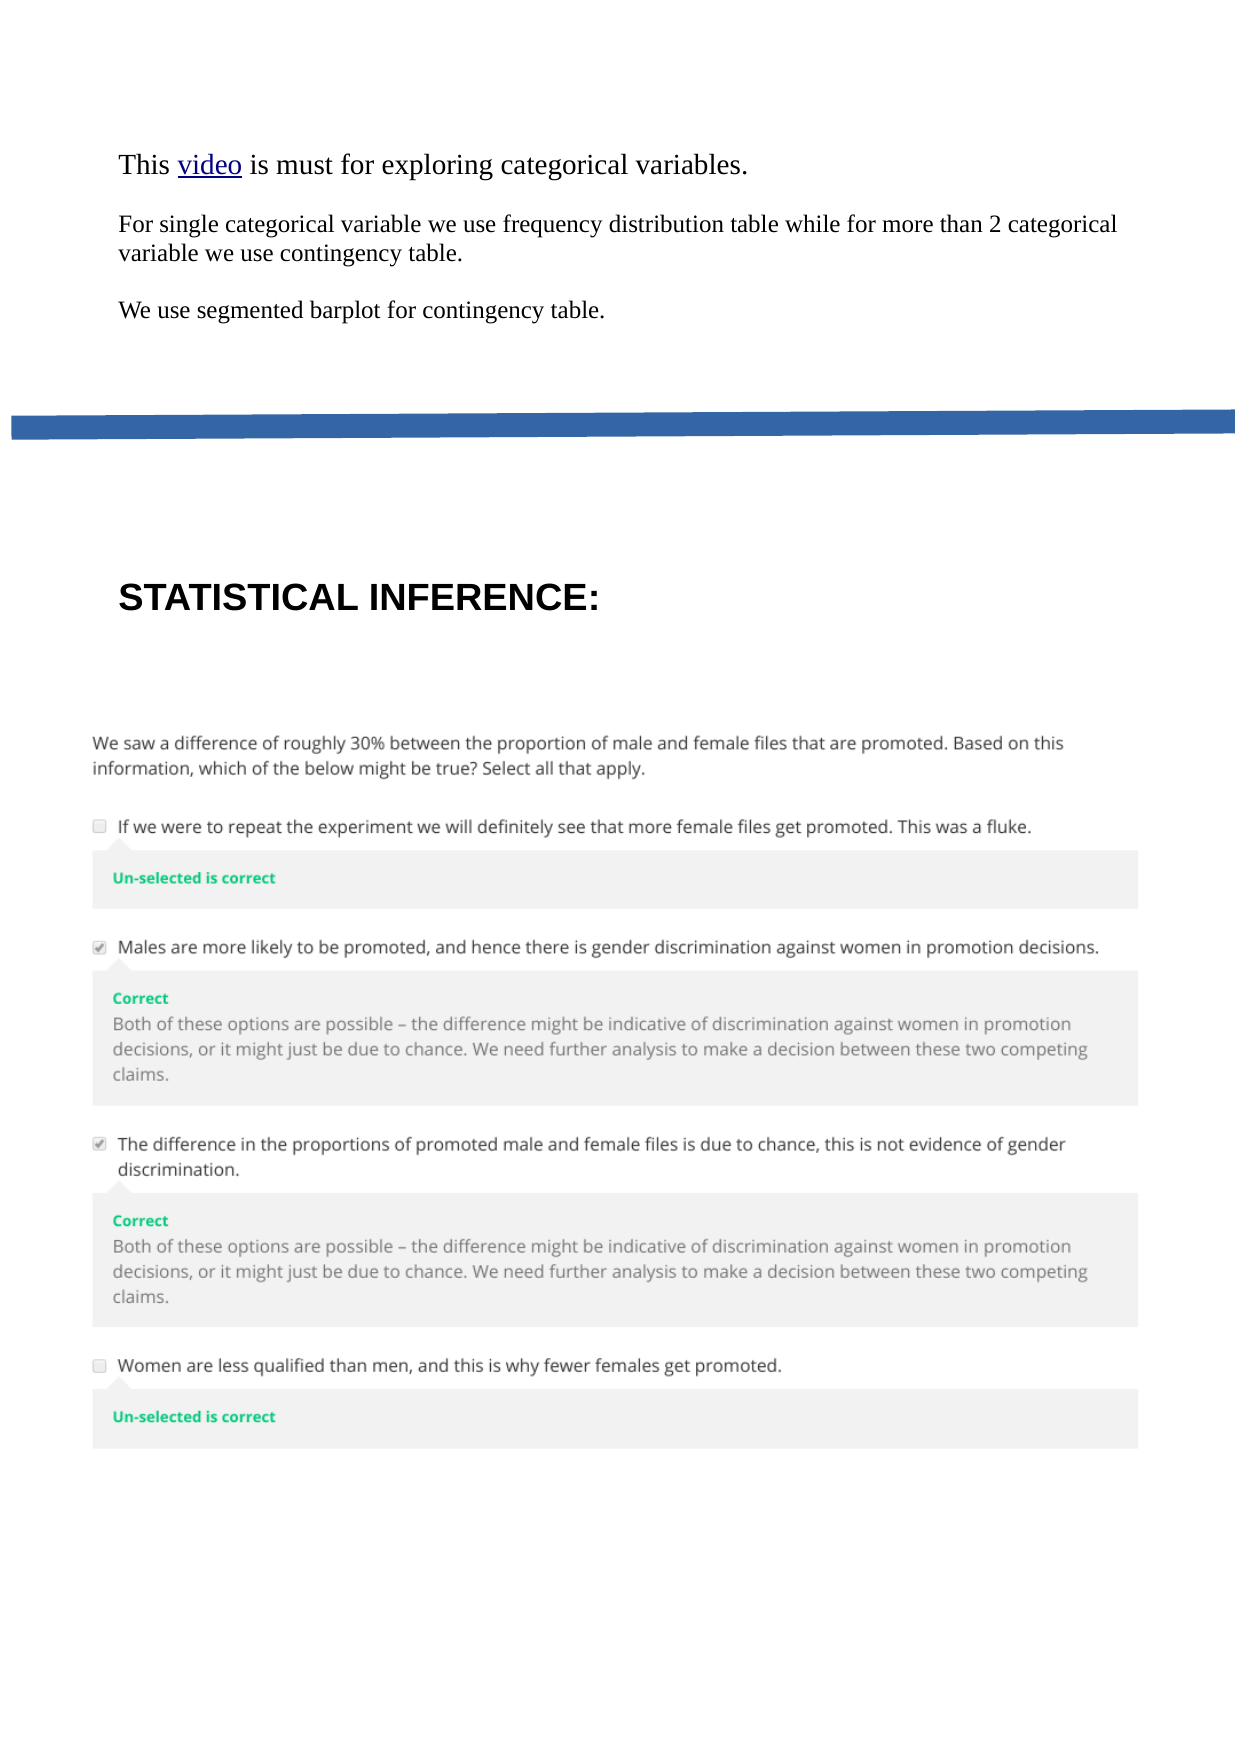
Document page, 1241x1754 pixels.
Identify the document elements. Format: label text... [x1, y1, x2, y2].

text This video is must for exploring categorical variables. [118, 147, 1122, 180]
subtitle STATISTICAL INFERENCE: [118, 574, 1122, 618]
picture [70, 691, 1159, 1459]
text For single categorical variable we use frequency distribution table while for more than 2 categorical variable we use contingency table. [118, 209, 1122, 267]
text We use segmented barplot for contingency table. [118, 295, 1122, 324]
